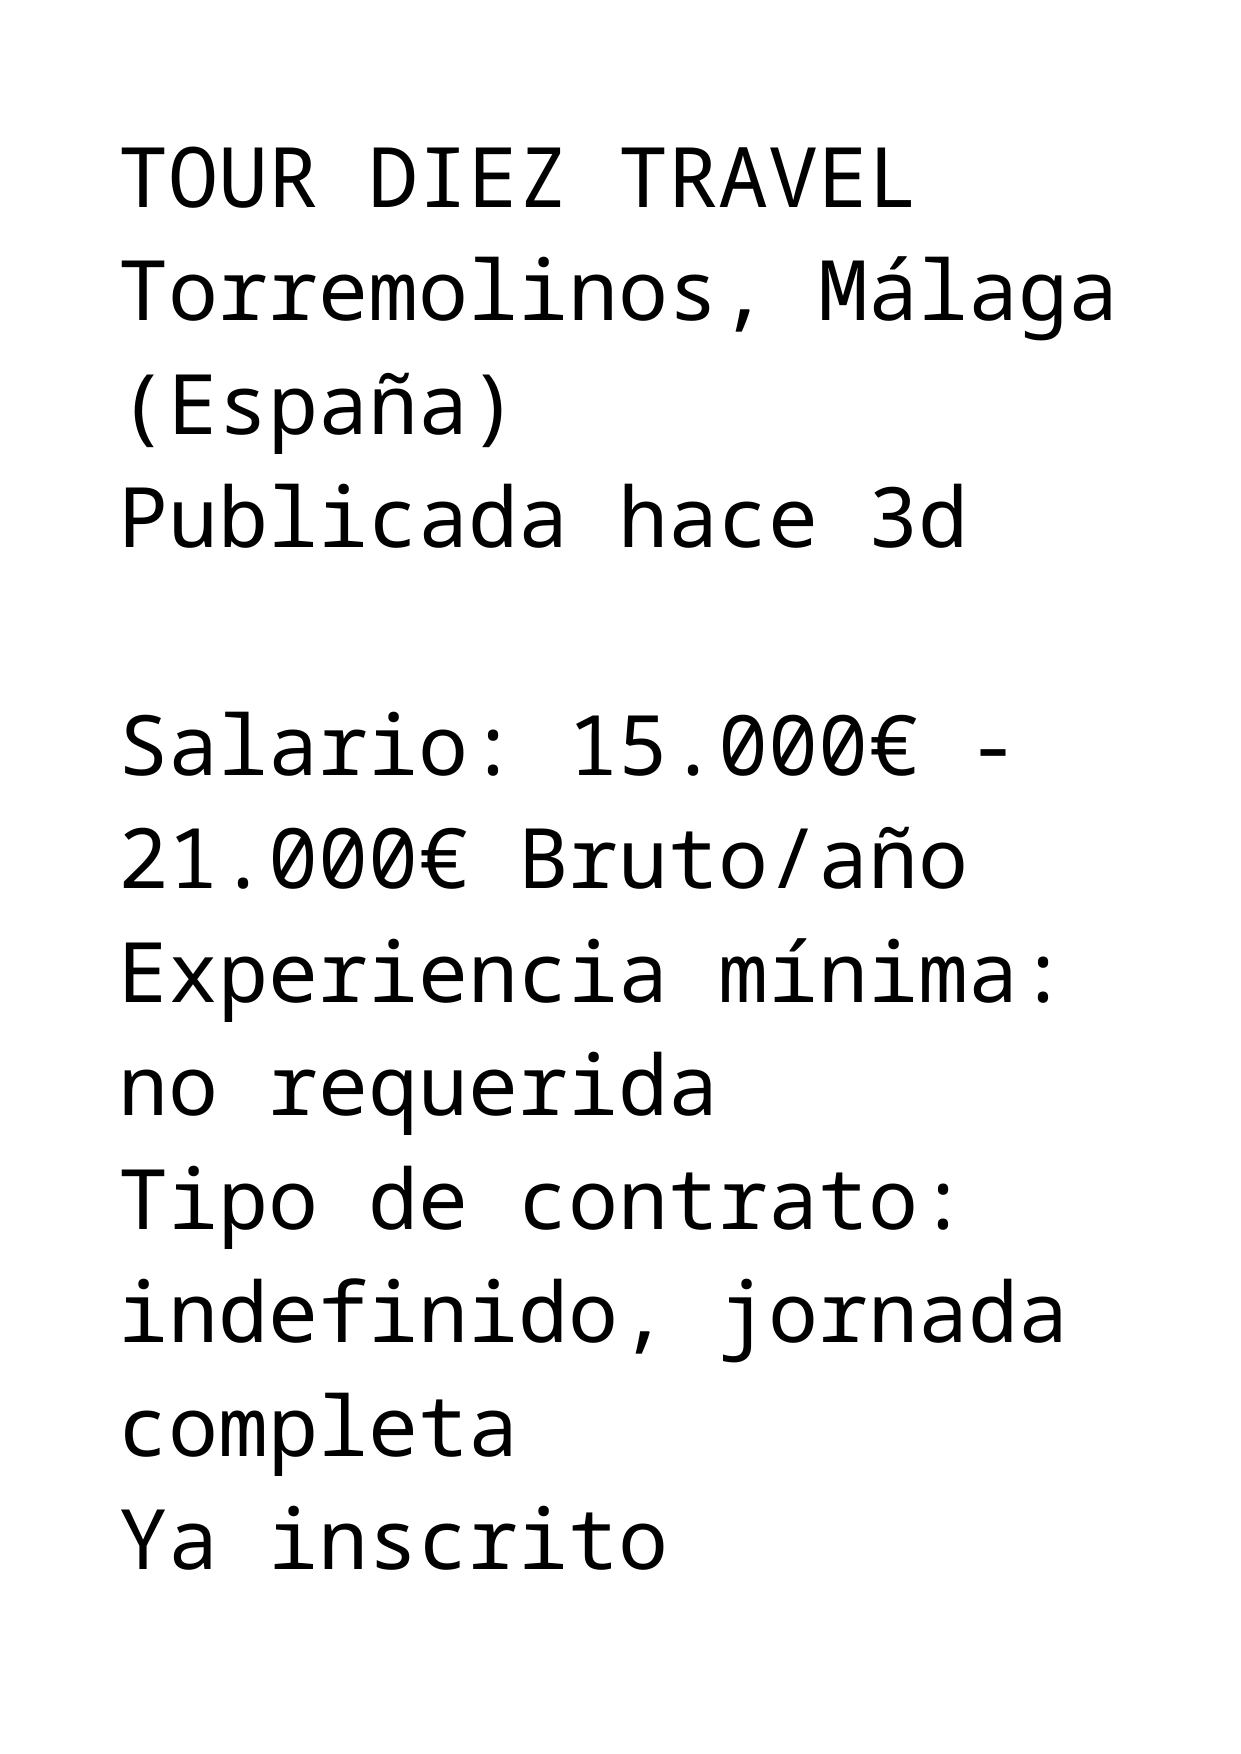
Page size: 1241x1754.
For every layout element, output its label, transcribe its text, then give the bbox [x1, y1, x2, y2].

text Publicada hace 3d [118, 459, 1122, 572]
text Ya inscrito [118, 1481, 1122, 1594]
text Experiencia mínima: no requerida [118, 913, 1122, 1140]
text Tipo de contrato: indefinido, jornada completa [118, 1140, 1122, 1481]
text TOUR DIEZ TRAVEL [118, 118, 1122, 232]
text Torremolinos, Málaga (España) [118, 232, 1122, 459]
text Salario: 15.000€ - 21.000€ Bruto/año [118, 686, 1122, 913]
